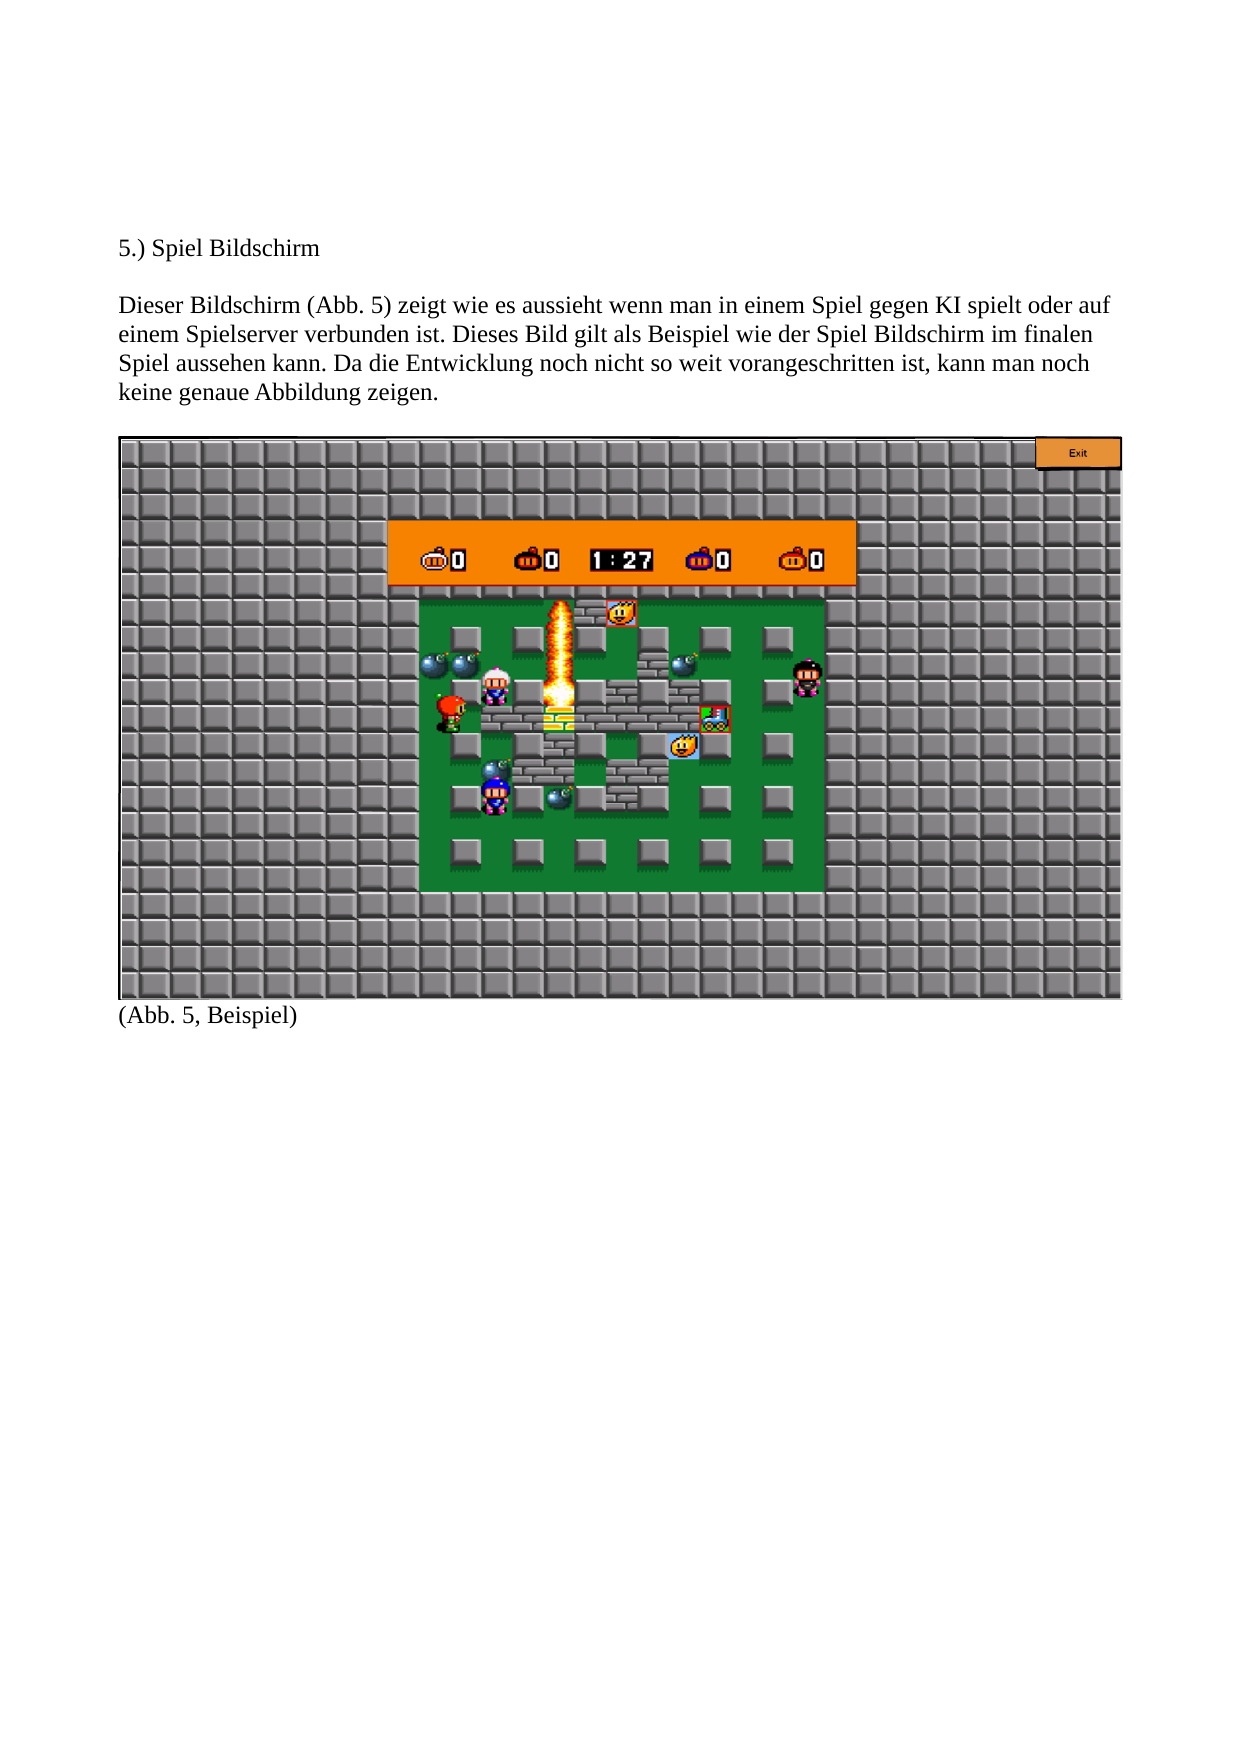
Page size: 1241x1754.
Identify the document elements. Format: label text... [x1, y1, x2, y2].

text Dieser Bildschirm (Abb. 5) zeigt wie es aussieht wenn man in einem Spiel gegen KI spielt oder auf einem Spielserver verbunden ist. Dieses Bild gilt als Beispiel wie der Spiel Bildschirm im finalen Spiel aussehen kann. Da die Entwicklung noch nicht so weit vorangeschritten ist, kann man noch keine genaue Abbildung zeigen. [118, 291, 1122, 406]
text (Abb. 5, Beispiel) [118, 1000, 1122, 1029]
text 5.) Spiel Bildschirm [118, 233, 1122, 262]
